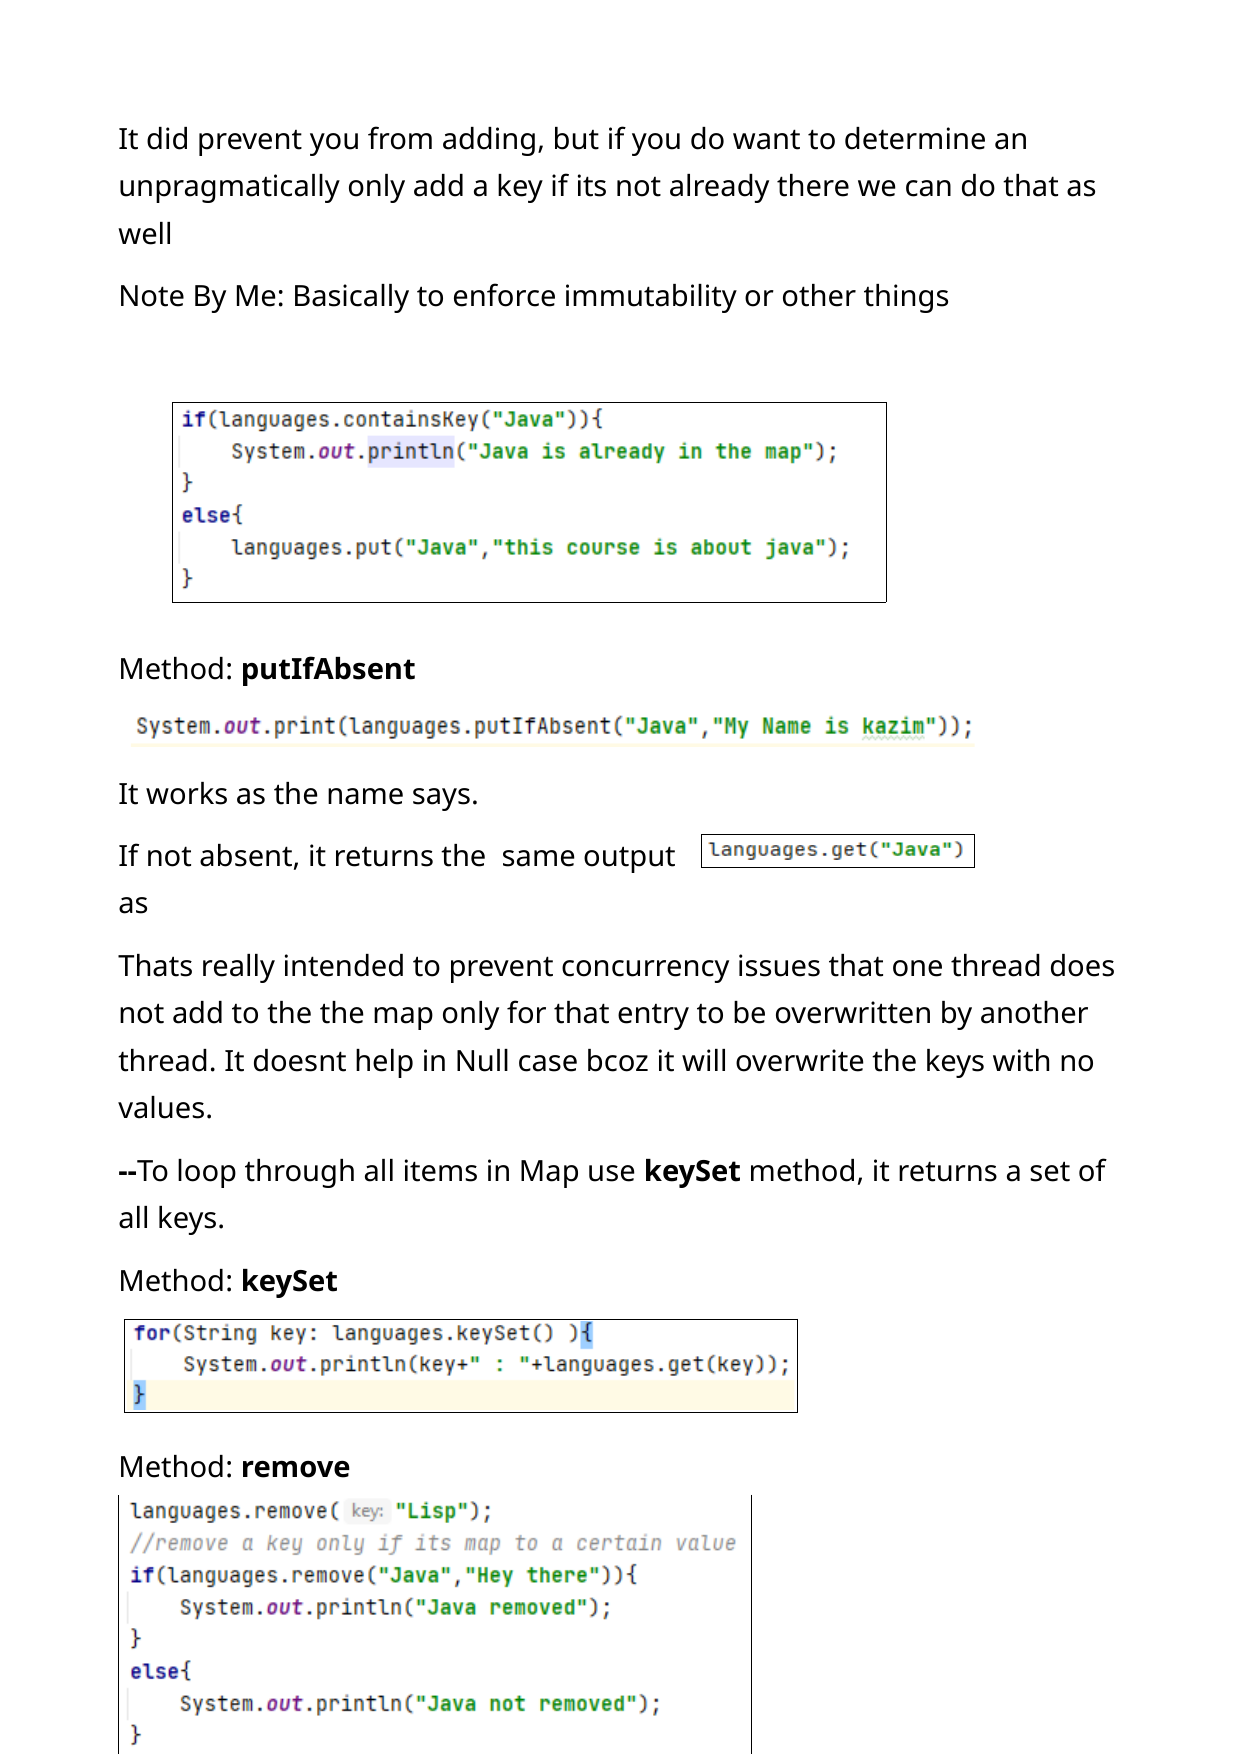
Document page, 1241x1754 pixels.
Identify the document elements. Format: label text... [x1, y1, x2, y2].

picture [130, 708, 975, 747]
picture [126, 1321, 795, 1410]
text --To loop through all items in Map use keySet method, it returns a set of all keys. [118, 1150, 1122, 1237]
text Method: keySet [118, 1260, 1122, 1299]
picture [704, 837, 972, 864]
text Note By Me: Basically to enforce immutability or other things [118, 276, 1122, 315]
text It did prevent you from adding, but if you do want to determine an unpragmatically only add a key if its not already there we can do that as well [118, 118, 1122, 253]
text If not absent, it returns the same output as [118, 835, 1122, 922]
text Method: remove [118, 1446, 1122, 1486]
picture [121, 1497, 748, 1751]
text It works as the name says. [118, 773, 1122, 813]
picture [174, 405, 883, 599]
text Thats really intended to prevent concurrency issues that one thread does not add to the the map only for that entry to be overwritten by another thread. It doesnt help in Null case bcoz it will overwrite the keys with no values. [118, 945, 1122, 1127]
text Method: putIfAbsent [118, 649, 1122, 688]
